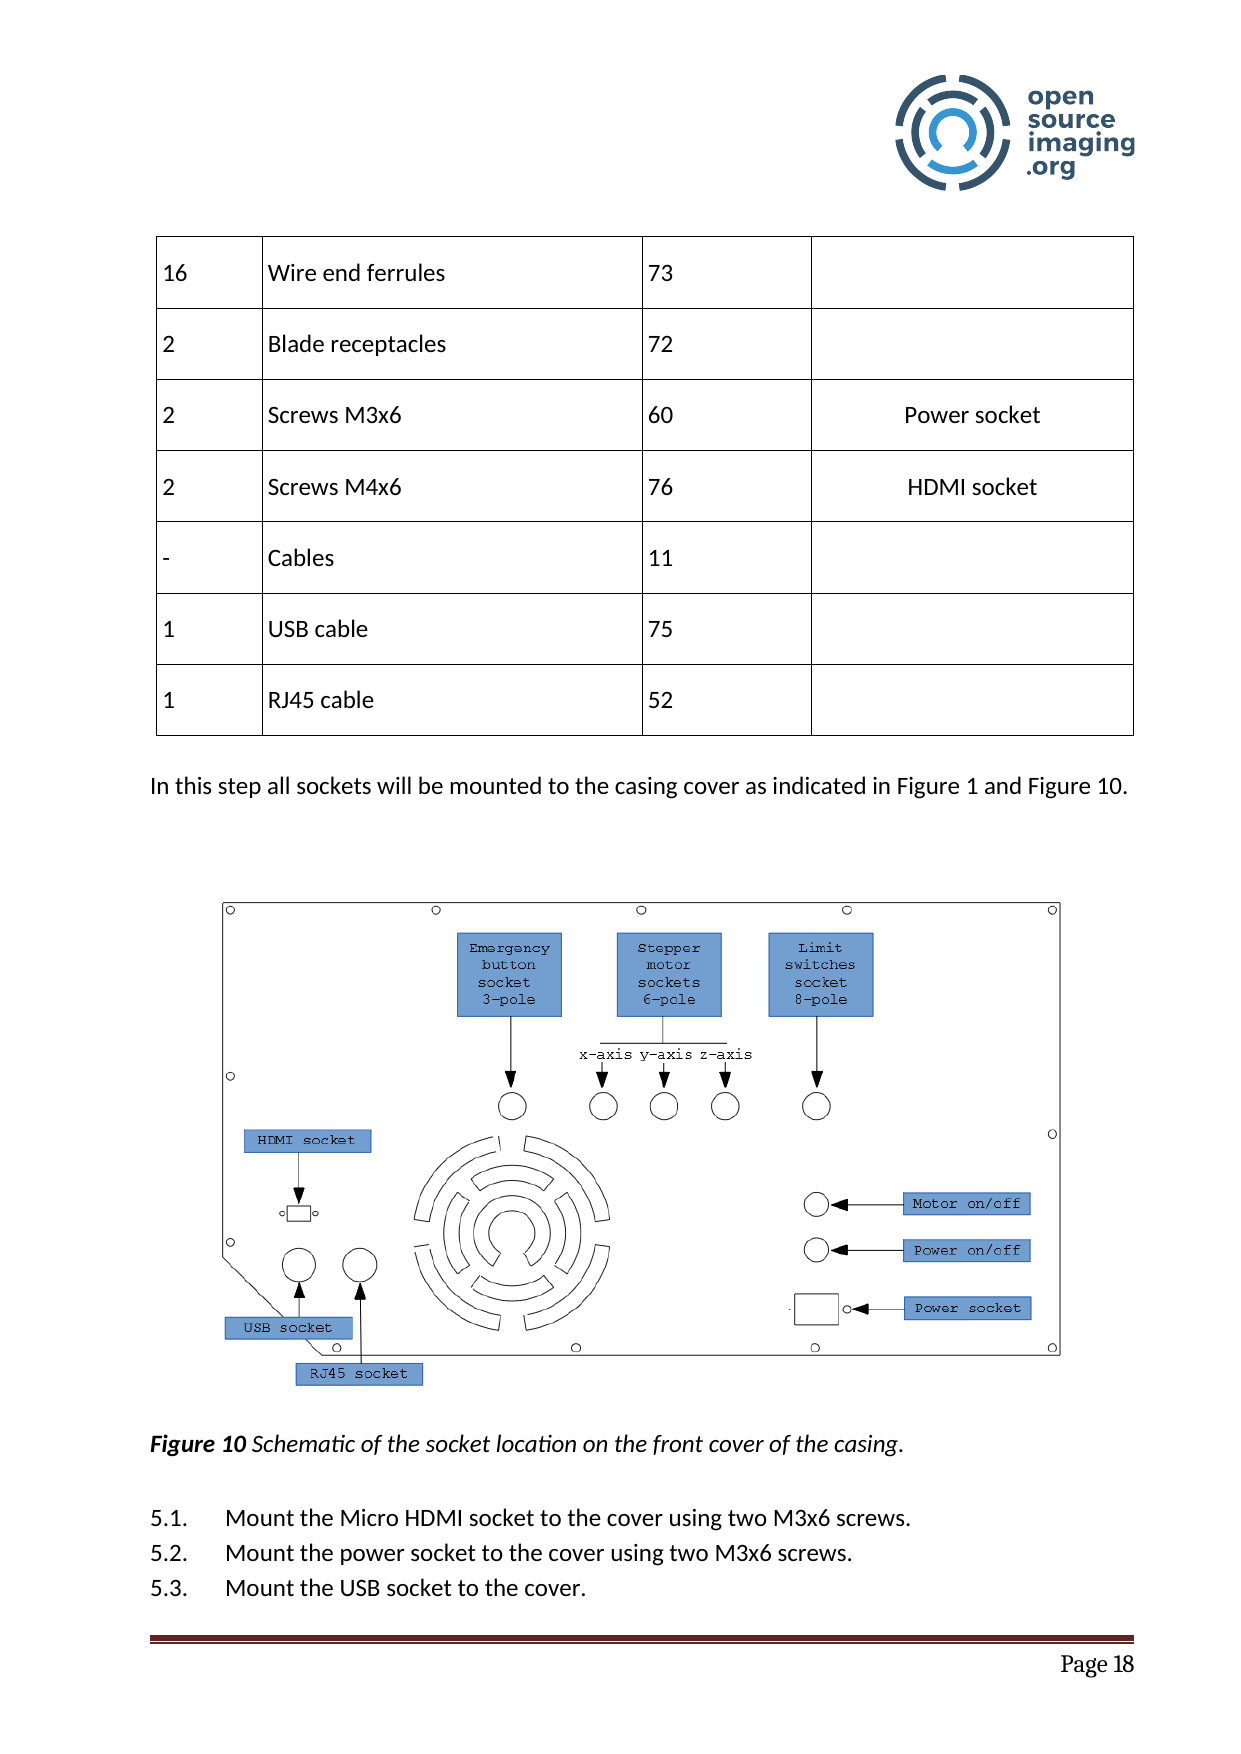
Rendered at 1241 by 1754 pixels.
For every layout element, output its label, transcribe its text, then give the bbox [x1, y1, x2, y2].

table_cell [812, 665, 1133, 735]
table_cell 75 [643, 594, 811, 664]
table_cell HDMI socket [812, 451, 1133, 521]
picture [895, 75, 1135, 191]
table_cell 16 [157, 237, 262, 308]
table_cell 2 [157, 451, 262, 521]
table_cell 1 [157, 594, 262, 664]
list Mount the USB socket to the cover. [150, 1572, 1134, 1603]
table_cell [812, 594, 1133, 664]
list In this step all sockets will be mounted to the casing cover as indicated in Figure 1 and Figure 10. [150, 770, 1134, 801]
table_cell - [157, 522, 262, 593]
table_cell Cables [263, 522, 642, 593]
table_cell 76 [643, 451, 811, 521]
list Mount the power socket to the cover using two M3x6 screws. [150, 1537, 1134, 1568]
table_cell 2 [157, 380, 262, 450]
table_cell [812, 309, 1133, 379]
list Mount the Micro HDMI socket to the cover using two M3x6 screws. [150, 1502, 1134, 1533]
table_cell 72 [643, 309, 811, 379]
table_cell Blade receptacles [263, 309, 642, 379]
table_cell 73 [643, 237, 811, 308]
table_cell 52 [643, 665, 811, 735]
table_cell 11 [643, 522, 811, 593]
table_cell Screws M4x6 [263, 451, 642, 521]
text Figure 10 Schematic of the socket location on the front cover of the casing. [150, 1407, 1134, 1458]
table_cell [812, 237, 1133, 308]
table_cell 1 [157, 665, 262, 735]
table_cell 2 [157, 309, 262, 379]
table_cell [812, 522, 1133, 593]
table_cell RJ45 cable [263, 665, 642, 735]
table_cell Power socket [812, 380, 1133, 450]
table_cell Screws M3x6 [263, 380, 642, 450]
table_cell USB cable [263, 594, 642, 664]
table_cell 60 [643, 380, 811, 450]
picture [150, 852, 1135, 1407]
table_cell Wire end ferrules [263, 237, 642, 308]
